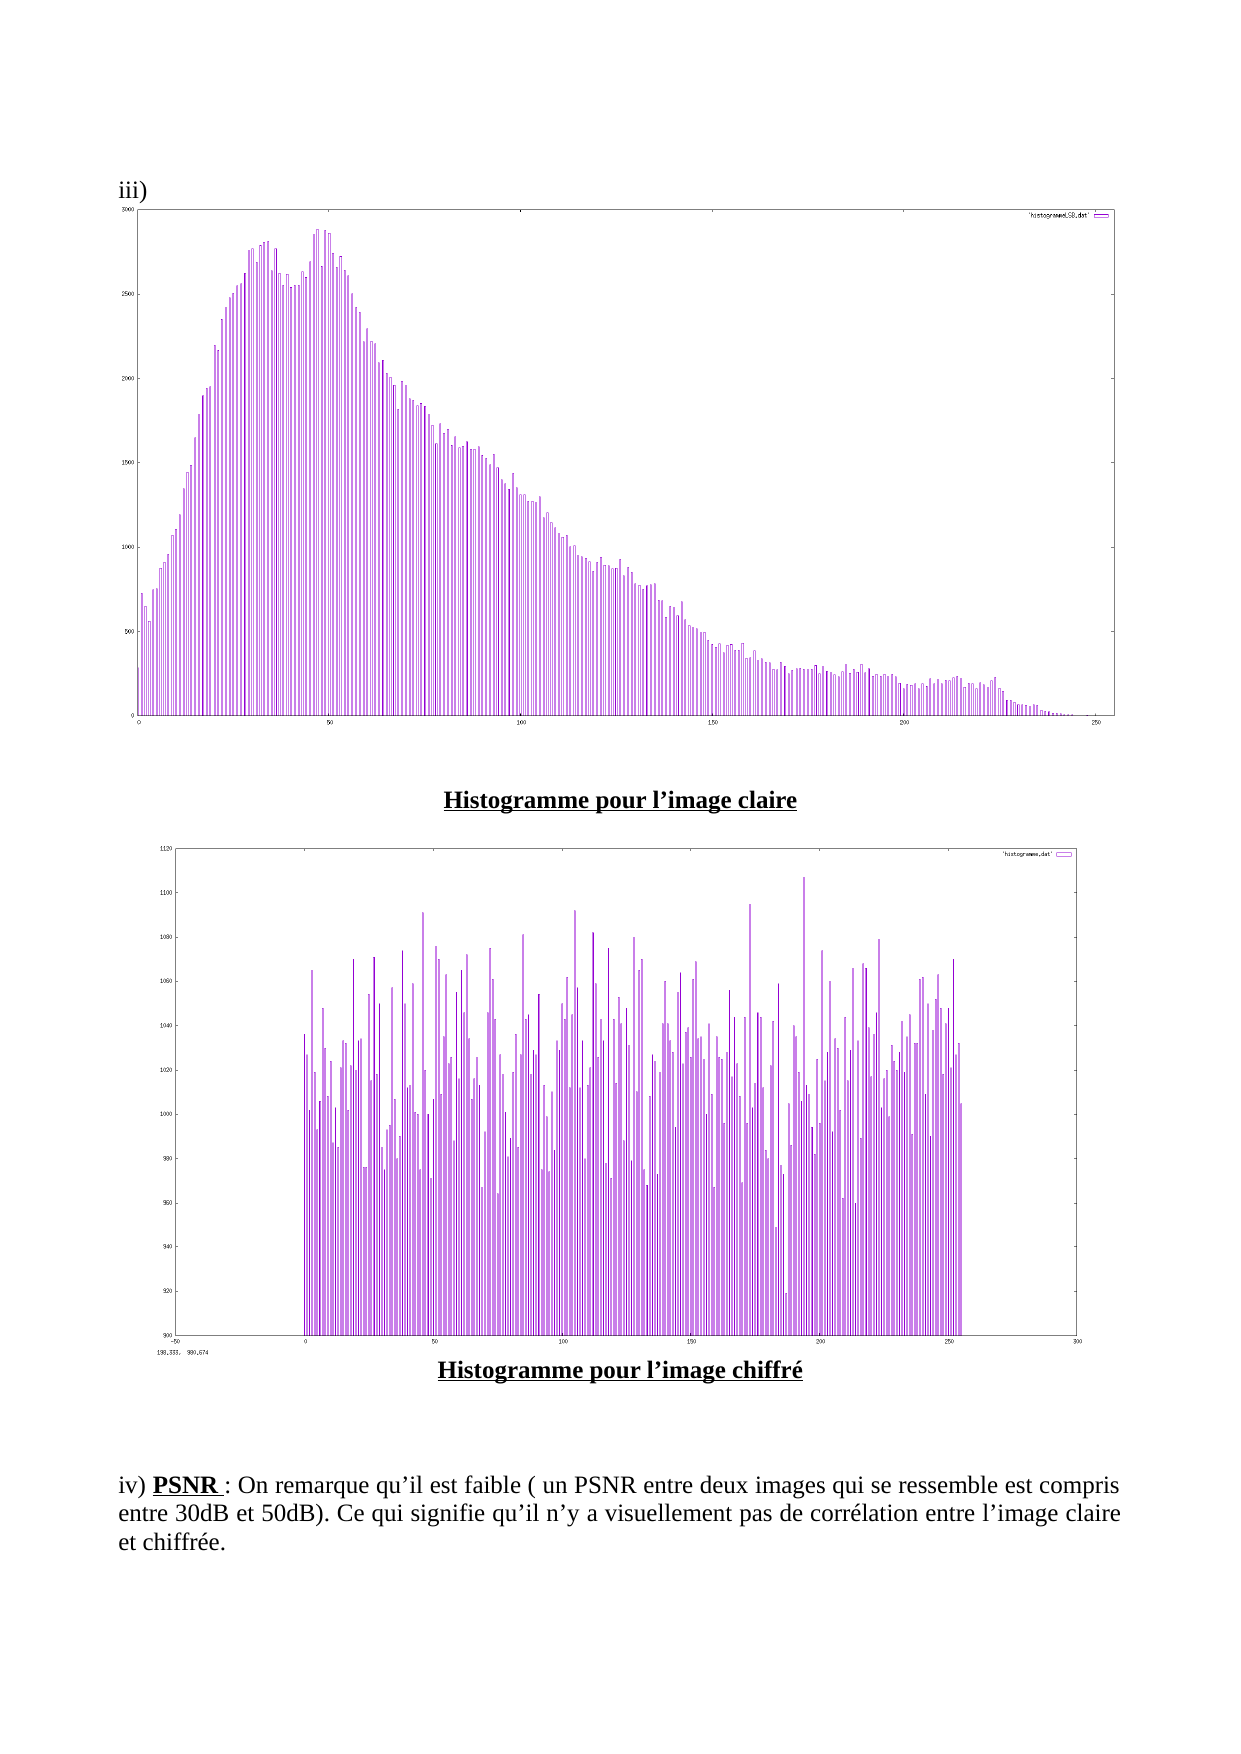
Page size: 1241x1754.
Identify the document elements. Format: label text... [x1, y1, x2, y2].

picture [118, 204, 1123, 728]
text Histogramme pour l’image claire [118, 785, 1122, 814]
text iii) [118, 176, 1122, 204]
text Histogramme pour l’image chiffré [118, 842, 1122, 1383]
text iv) PSNR : On remarque qu’il est faible ( un PSNR entre deux images qui se ressemble est compris entre 30dB et 50dB). Ce qui signifie qu’il n’y a visuellement pas de corrélation entre l’image claire et chiffrée. [118, 1470, 1122, 1556]
picture [155, 842, 1086, 1355]
